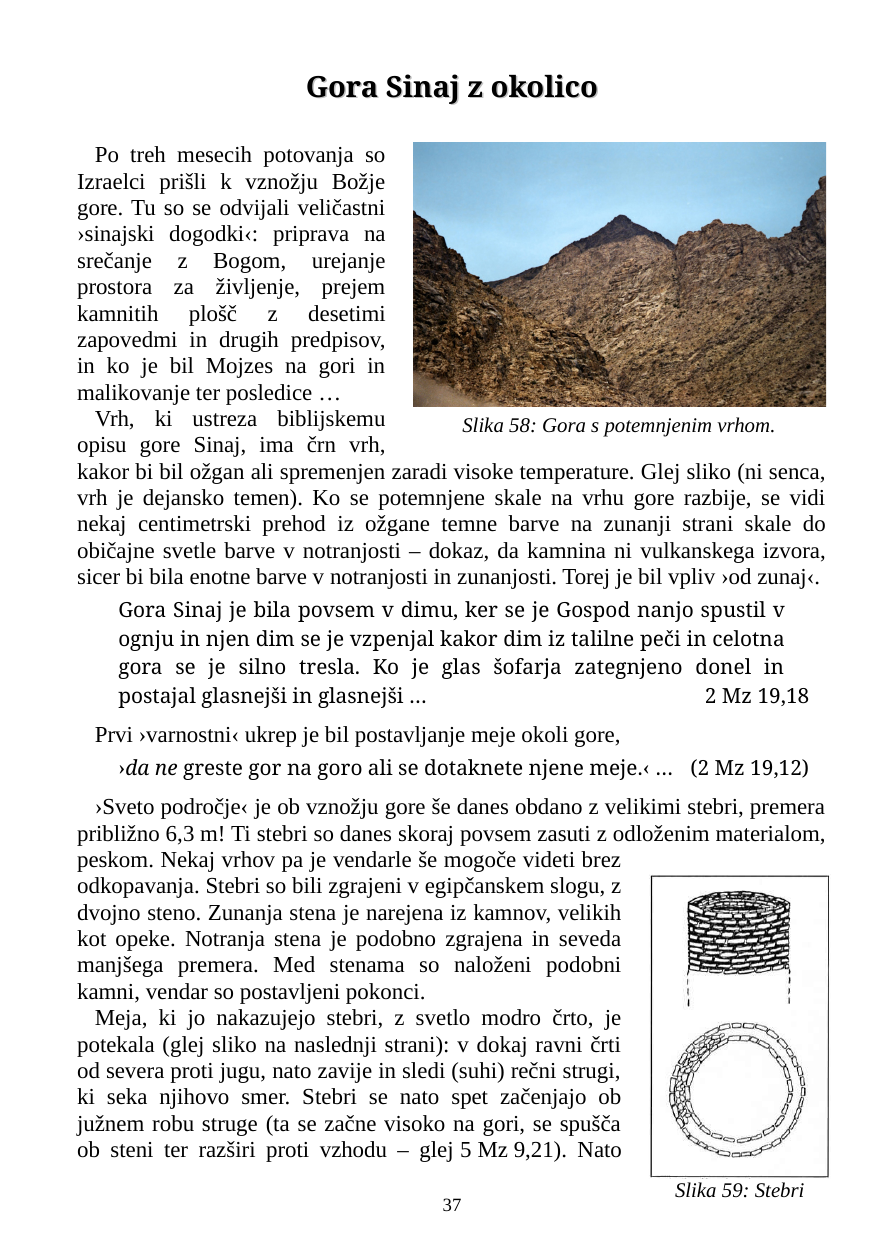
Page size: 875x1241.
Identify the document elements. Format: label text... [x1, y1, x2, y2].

picture [648, 874, 831, 1179]
picture [413, 142, 827, 407]
subtitle Gora Sinaj z okolico [77, 66, 827, 106]
text Gora Sinaj je bila povsem v dimu, ker se je Gospod nanjo spustil v ognju in njen dim se je vzpenjal kakor dim iz talilne peči in celotna gora se je silno tresla. Ko je glas šofarja zategnjeno donel in postajal glasnejši in glasnejši … 2 Mz 19,18 [118, 595, 785, 709]
text Po treh mesecih potovanja so Izraelci prišli k vznožju Božje gore. Tu so se odvijali veličastni ›sinajski dogodki‹: priprava na srečanje z Bogom, urejanje prostora za življenje, prejem kamnitih plošč z desetimi zapovedmi in drugih predpisov, in ko je bil Mojzes na gori in malikovanje ter posledice … [77, 141, 827, 405]
text Slika 58: Gora s potemnjenim vrhom. [409, 142, 828, 437]
text Prvi ›varnostni‹ ukrep je bil postavljanje meje okoli gore, [77, 721, 827, 747]
text Vrh, ki ustreza biblijskemu opisu gore Sinaj, ima črn vrh, kakor bi bil ožgan ali spremenjen zaradi visoke temperature. Glej sliko (ni senca, vrh je dejansko temen). Ko se potemnjene skale na vrhu gore razbije, se vidi nekaj centimetrski prehod iz ožgane temne barve na zunanji strani skale do običajne svetle barve v notranjosti – dokaz, da kamnina ni vulkanskega izvora, sicer bi bila enotne barve v notranjosti in zunanjosti. Torej je bil vpliv ›od zunaj‹. [77, 405, 827, 589]
text Meja, ki jo nakazujejo stebri, z svetlo modro črto, je potekala (glej sliko na naslednji strani): v dokaj ravni črti od severa proti jugu, nato zavije in sledi (suhi) rečni strugi, ki seka njihovo smer. Stebri se nato spet začenjajo ob južnem robu struge (ta se začne visoko na gori, se spušča ob steni ter razširi proti vzhodu – glej 5 Mz 9,21). Nato [77, 1004, 646, 1162]
text ›Sveto področje‹ je ob vznožju gore še danes obdano z velikimi stebri, premera približno 6,3 m! Ti stebri so danes skoraj povsem zasuti z odloženim materialom, peskom. Nekaj vrhov pa je vendarle še mogoče videti brez odkopavanja. Stebri so bili zgrajeni v egipčanskem slogu, z dvojno steno. Zunanja stena je narejena iz kamnov, velikih kot opeke. Notranja stena je podobno zgrajena in seveda manjšega premera. Med stenama so naloženi podobni kamni, vendar so postavljeni pokonci. [77, 793, 827, 1004]
text Slika 59: Stebri [646, 874, 833, 1202]
text ›da ne greste gor na goro ali se dotaknete njene meje.‹ … (2 Mz 19,12) [118, 753, 785, 782]
